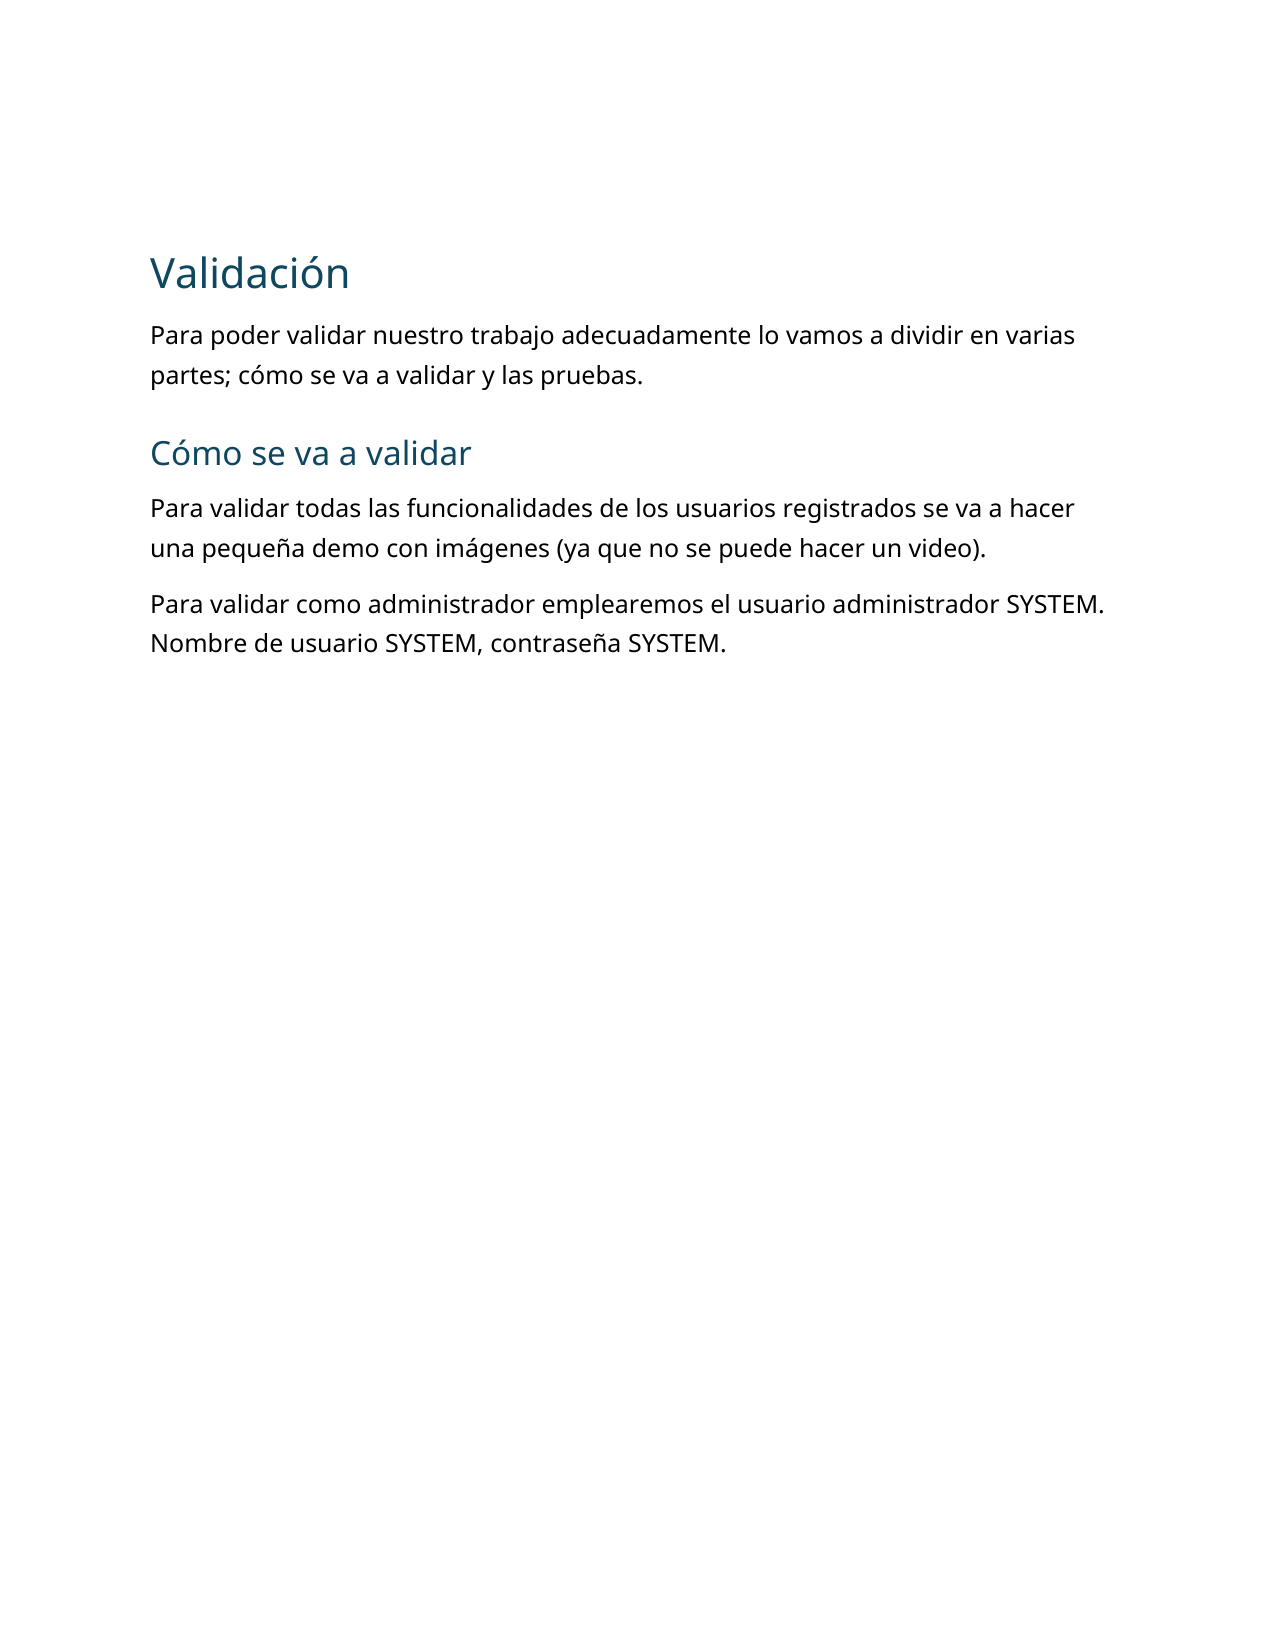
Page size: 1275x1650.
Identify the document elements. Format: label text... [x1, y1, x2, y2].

text Para validar como administrador emplearemos el usuario administrador SYSTEM. Nombre de usuario SYSTEM, contraseña SYSTEM. [150, 587, 1125, 660]
subtitle Cómo se va a validar [150, 430, 1125, 476]
subtitle Validación [150, 244, 1125, 300]
text Para validar todas las funcionalidades de los usuarios registrados se va a hacer una pequeña demo con imágenes (ya que no se puede hacer un video). [150, 491, 1125, 564]
text Para poder validar nuestro trabajo adecuadamente lo vamos a dividir en varias partes; cómo se va a validar y las pruebas. [150, 318, 1125, 391]
